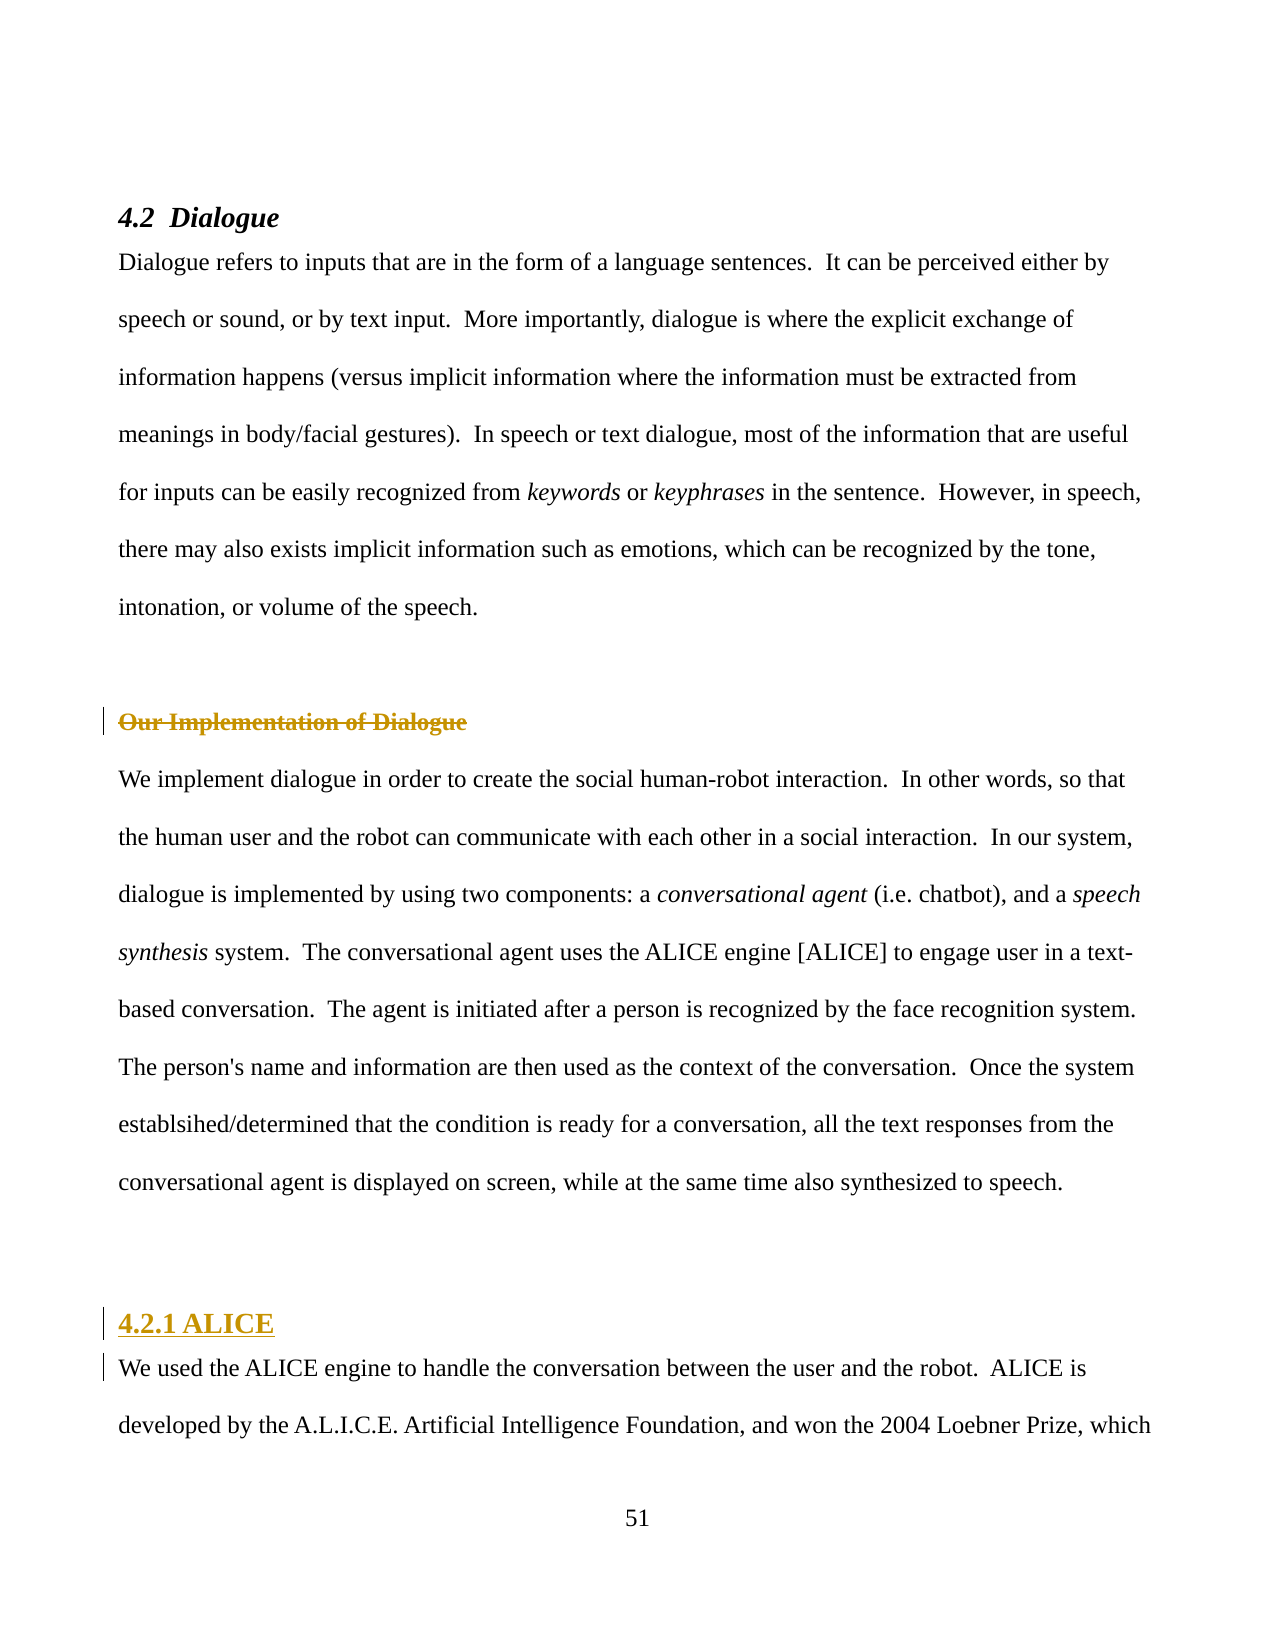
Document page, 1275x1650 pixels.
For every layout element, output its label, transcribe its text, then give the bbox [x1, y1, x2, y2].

subtitle 4.2.1 ALICE [118, 1307, 1157, 1340]
text We used the ALICE engine to handle the conversation between the user and the robot. ALICE is developed by the A.L.I.C.E. Artificial Intelligence Foundation, and won the 2004 Loebner Prize, which [118, 1353, 1157, 1439]
subtitle 4.2 Dialogue [118, 201, 1157, 234]
text We implement dialogue in order to create the social human-robot interaction. In other words, so that the human user and the robot can communicate with each other in a social interaction. In our system, dialogue is implemented by using two components: a conversational agent (i.e. chatbot), and a speech synthesis system. The conversational agent uses the ALICE engine [ALICE] to engage user in a text-based conversation. The agent is initiated after a person is recognized by the face recognition system. The person's name and information are then used as the context of the conversation. Once the system establsihed/determined that the condition is ready for a conversation, all the text responses from the conversational agent is displayed on screen, while at the same time also synthesized to speech. [118, 764, 1157, 1195]
text Dialogue refers to inputs that are in the form of a language sentences. It can be perceived either by speech or sound, or by text input. More importantly, dialogue is where the explicit exchange of information happens (versus implicit information where the information must be extracted from meanings in body/facial gestures). In speech or text dialogue, most of the information that are useful for inputs can be easily recognized from keywords or keyphrases in the sentence. However, in speech, there may also exists implicit information such as emotions, which can be recognized by the tone, intonation, or volume of the speech. [118, 247, 1157, 620]
